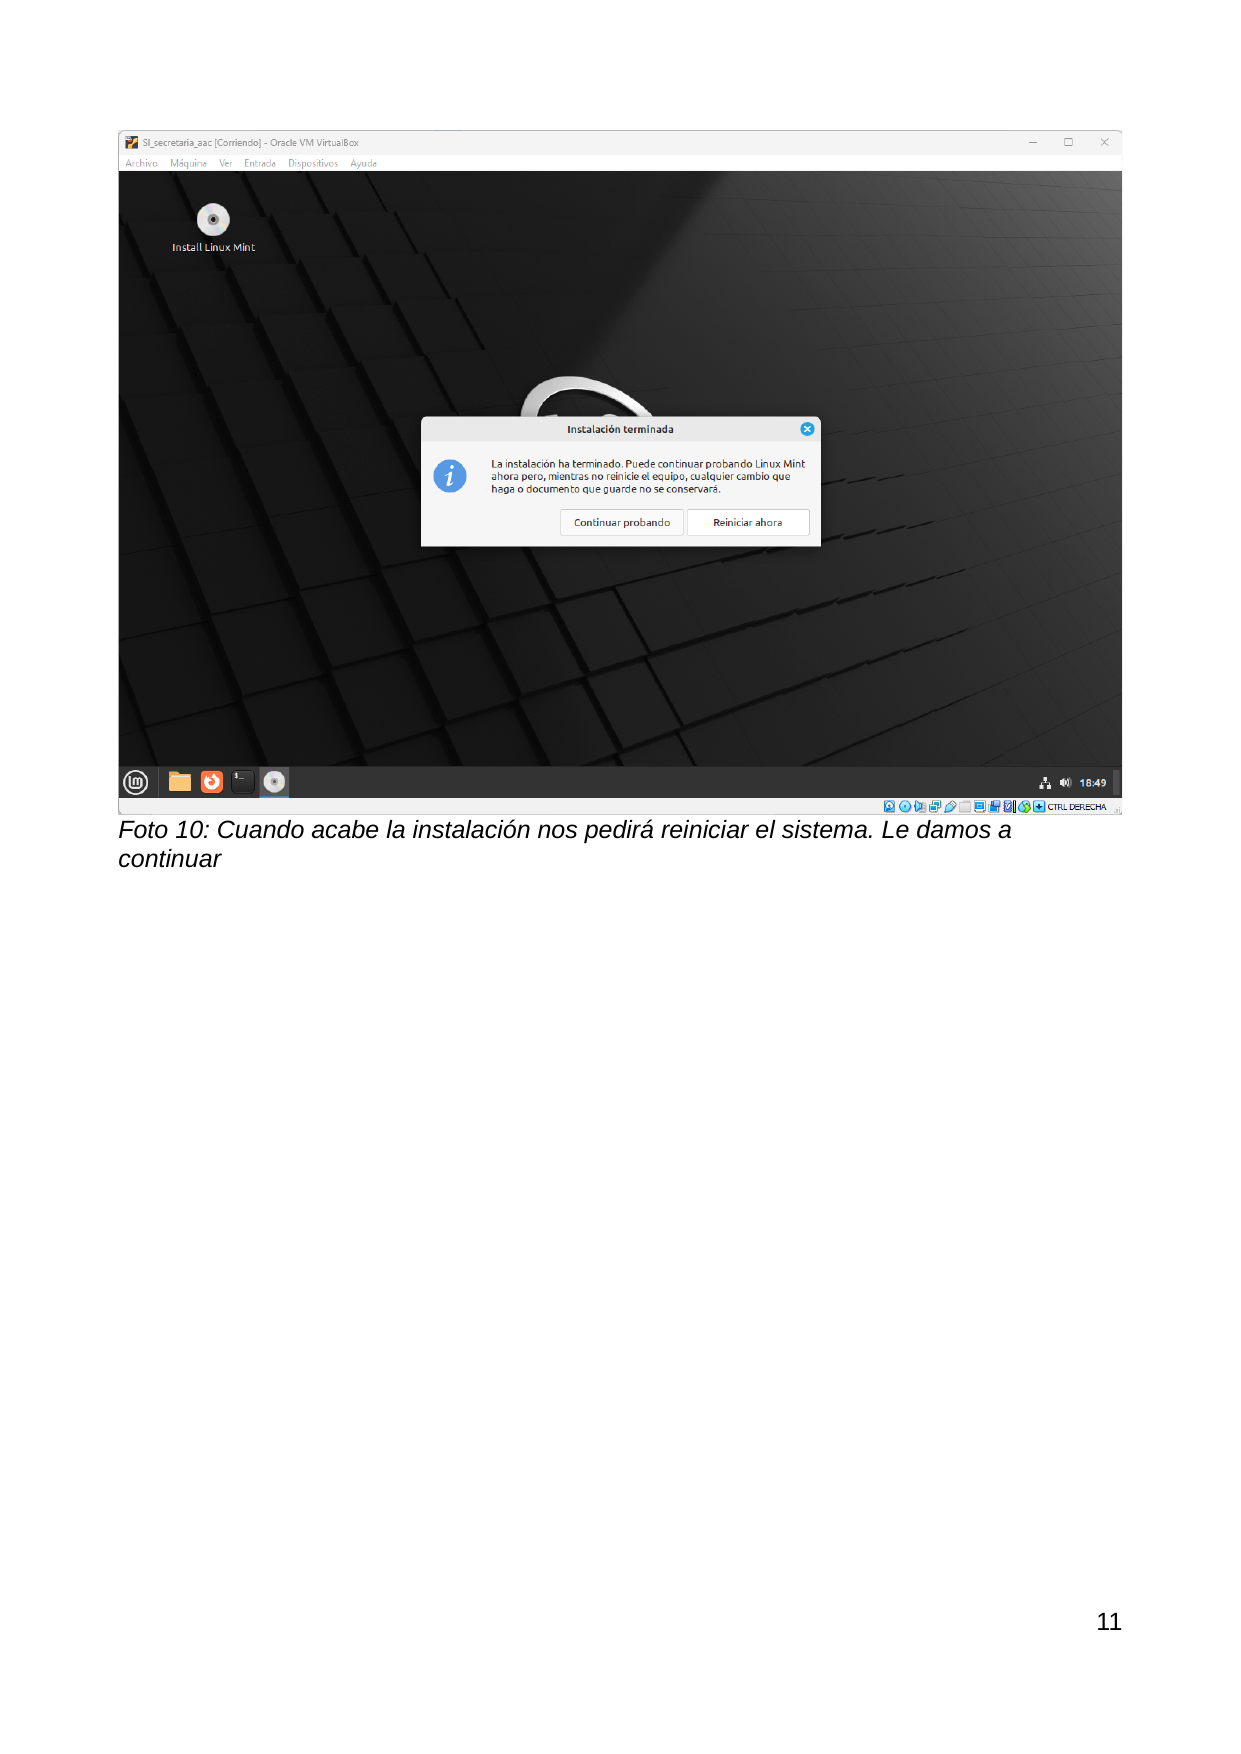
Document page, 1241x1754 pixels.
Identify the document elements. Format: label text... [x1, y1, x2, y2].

text Foto 10: Cuando acabe la instalación nos pedirá reiniciar el sistema. Le damos a continuar [118, 815, 1122, 872]
picture [118, 130, 1123, 815]
